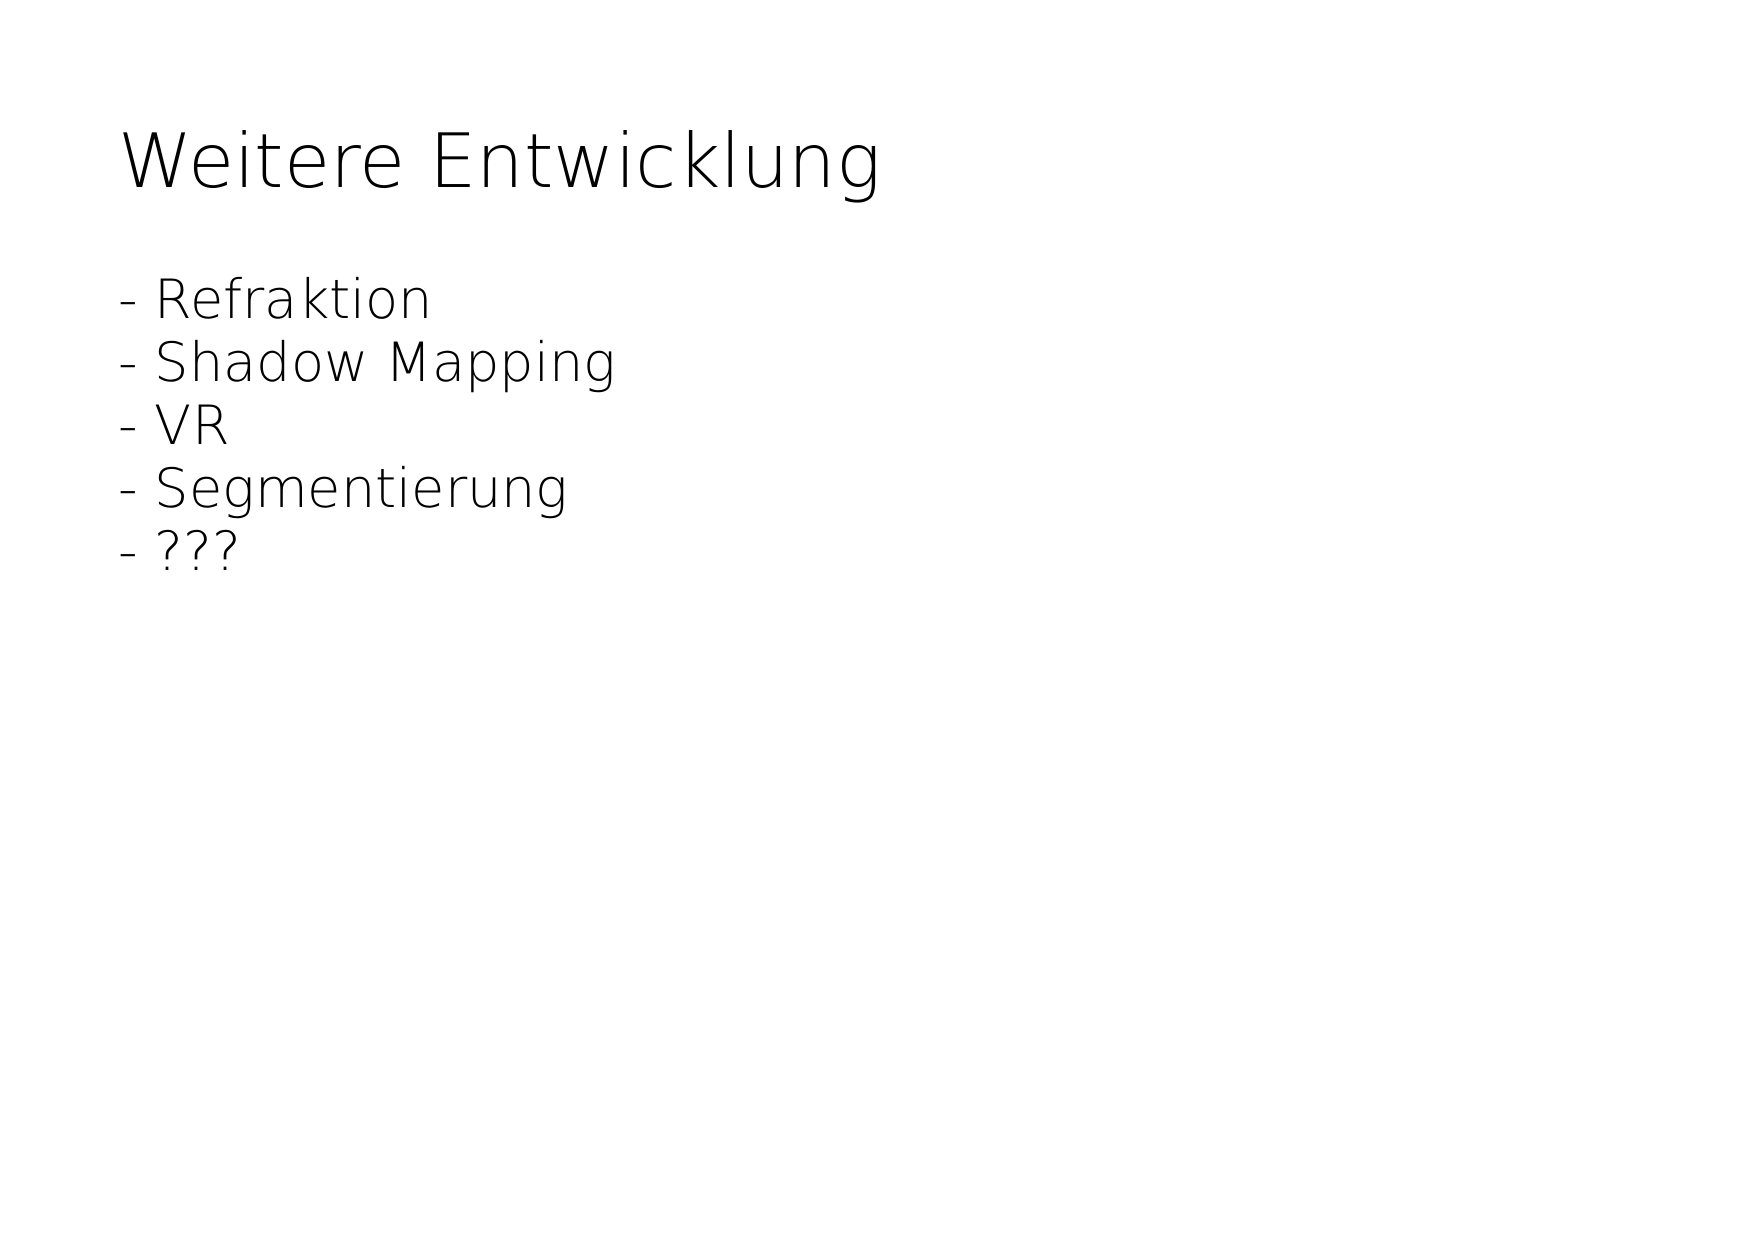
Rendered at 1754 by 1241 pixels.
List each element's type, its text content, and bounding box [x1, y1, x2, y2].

text - Shadow Mapping [118, 331, 1636, 394]
text - ??? [118, 521, 1636, 583]
text - Refraktion [118, 268, 1636, 331]
text - VR [118, 394, 1636, 457]
text - Segmentierung [118, 457, 1636, 521]
text Weitere Entwicklung [118, 118, 1636, 205]
